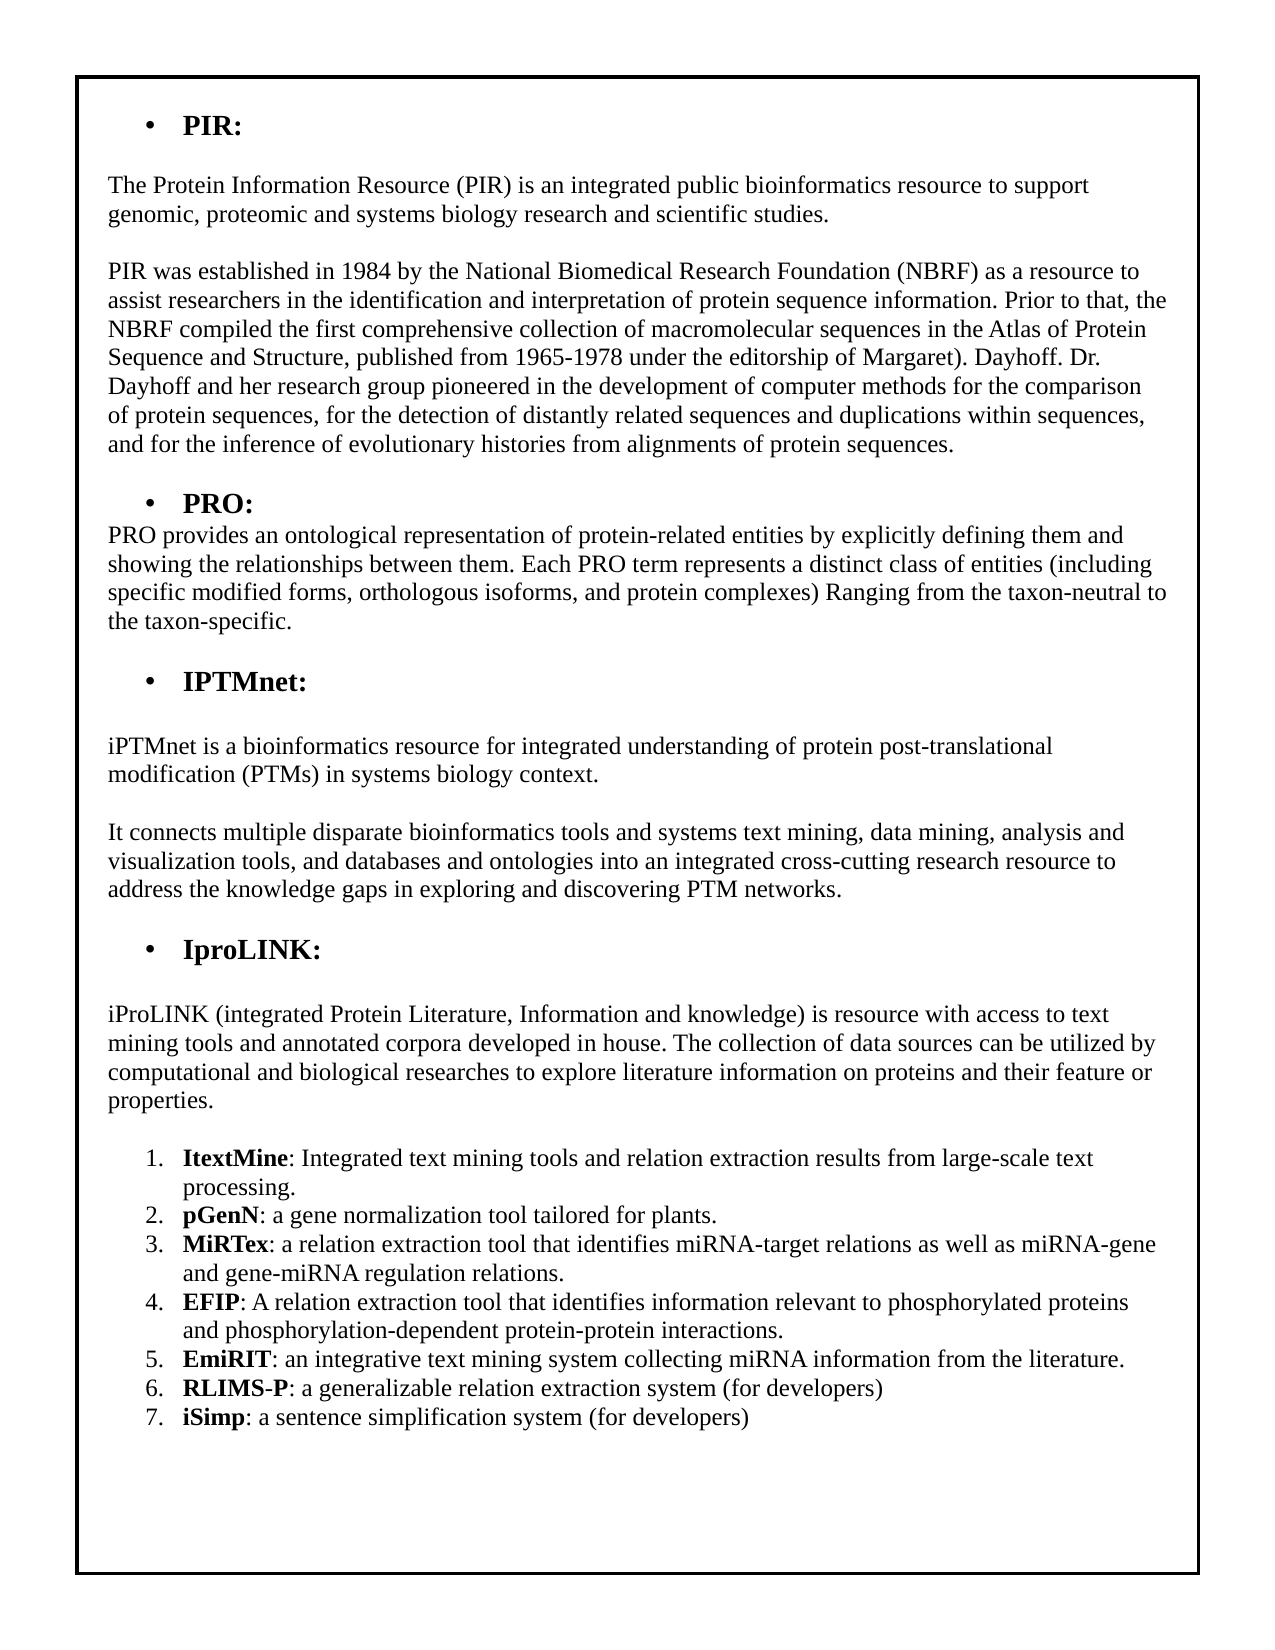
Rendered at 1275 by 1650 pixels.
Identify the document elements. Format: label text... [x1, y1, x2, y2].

list iSimp: a sentence simplification system (for developers) [145, 1402, 1167, 1431]
list IproLINK: [145, 932, 1167, 966]
list RLIMS-P: a generalizable relation extraction system (for developers) [145, 1373, 1167, 1402]
text PRO provides an ontological representation of protein-related entities by explicitly defining them and showing the relationships between them. Each PRO term represents a distinct class of entities (including specific modified forms, orthologous isoforms, and protein complexes) Ranging from the taxon-neutral to the taxon-specific. [108, 520, 1167, 635]
list IPTMnet: [145, 664, 1167, 697]
text The Protein Information Resource (PIR) is an integrated public bioinformatics resource to support genomic, proteomic and systems biology research and scientific studies. [108, 170, 1167, 227]
list PRO: [145, 486, 1167, 520]
text It connects multiple disparate bioinformatics tools and systems text mining, data mining, analysis and visualization tools, and databases and ontologies into an integrated cross-cutting research resource to address the knowledge gaps in exploring and discovering PTM networks. [108, 817, 1167, 903]
text PIR was established in 1984 by the National Biomedical Research Foundation (NBRF) as a resource to assist researchers in the identification and interpretation of protein sequence information. Prior to that, the NBRF compiled the first comprehensive collection of macromolecular sequences in the Atlas of Protein Sequence and Structure, published from 1965-1978 under the editorship of Margaret). Dayhoff. Dr. Dayhoff and her research group pioneered in the development of computer methods for the comparison of protein sequences, for the detection of distantly related sequences and duplications within sequences, and for the inference of evolutionary histories from alignments of protein sequences. [108, 256, 1167, 457]
list MiRTex: a relation extraction tool that identifies miRNA-target relations as well as miRNA-gene and gene-miRNA regulation relations. [145, 1229, 1167, 1287]
list EFIP: A relation extraction tool that identifies information relevant to phosphorylated proteins and phosphorylation-dependent protein-protein interactions. [145, 1287, 1167, 1344]
list pGenN: a gene normalization tool tailored for plants. [145, 1201, 1167, 1229]
list EmiRIT: an integrative text mining system collecting miRNA information from the literature. [145, 1344, 1167, 1373]
list PIR: [145, 108, 1167, 141]
text iProLINK (integrated Protein Literature, Information and knowledge) is resource with access to text mining tools and annotated corpora developed in house. The collection of data sources can be utilized by computational and biological researches to explore literature information on proteins and their feature or properties. [108, 999, 1167, 1114]
list ItextMine: Integrated text mining tools and relation extraction results from large-scale text processing. [145, 1143, 1167, 1201]
text iPTMnet is a bioinformatics resource for integrated understanding of protein post-translational modification (PTMs) in systems biology context. [108, 731, 1167, 788]
